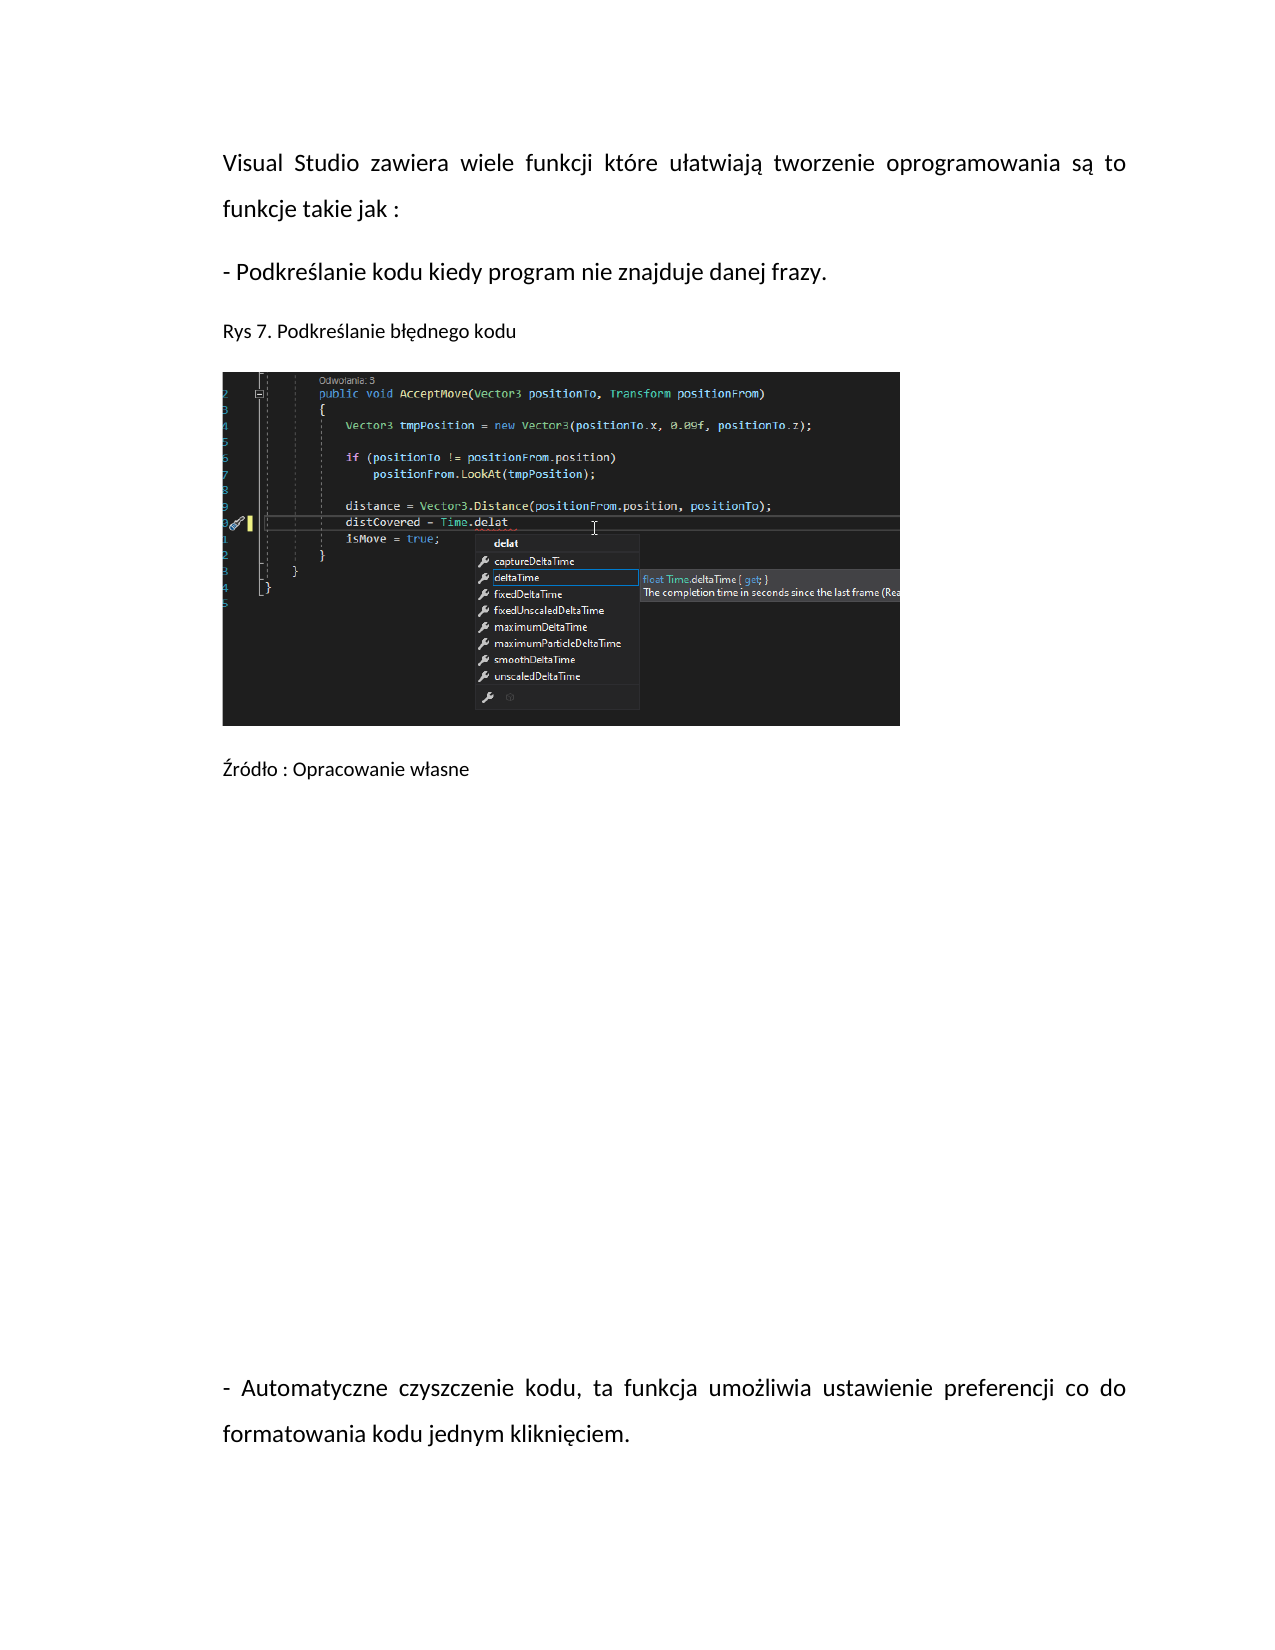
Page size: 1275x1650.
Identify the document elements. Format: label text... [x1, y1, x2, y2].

text - Automatyczne czyszczenie kodu, ta funkcja umożliwia ustawienie preferencji co do formatowania kodu jednym kliknięciem. [223, 1372, 1127, 1448]
text Rys 7. Podkreślanie błędnego kodu [223, 318, 1127, 343]
text - Podkreślanie kodu kiedy program nie znajduje danej frazy. [223, 256, 1127, 286]
text Visual Studio zawiera wiele funkcji które ułatwiają tworzenie oprogramowania są to funkcje takie jak : [223, 148, 1127, 224]
text Źródło : Opracowanie własne [223, 756, 1127, 781]
